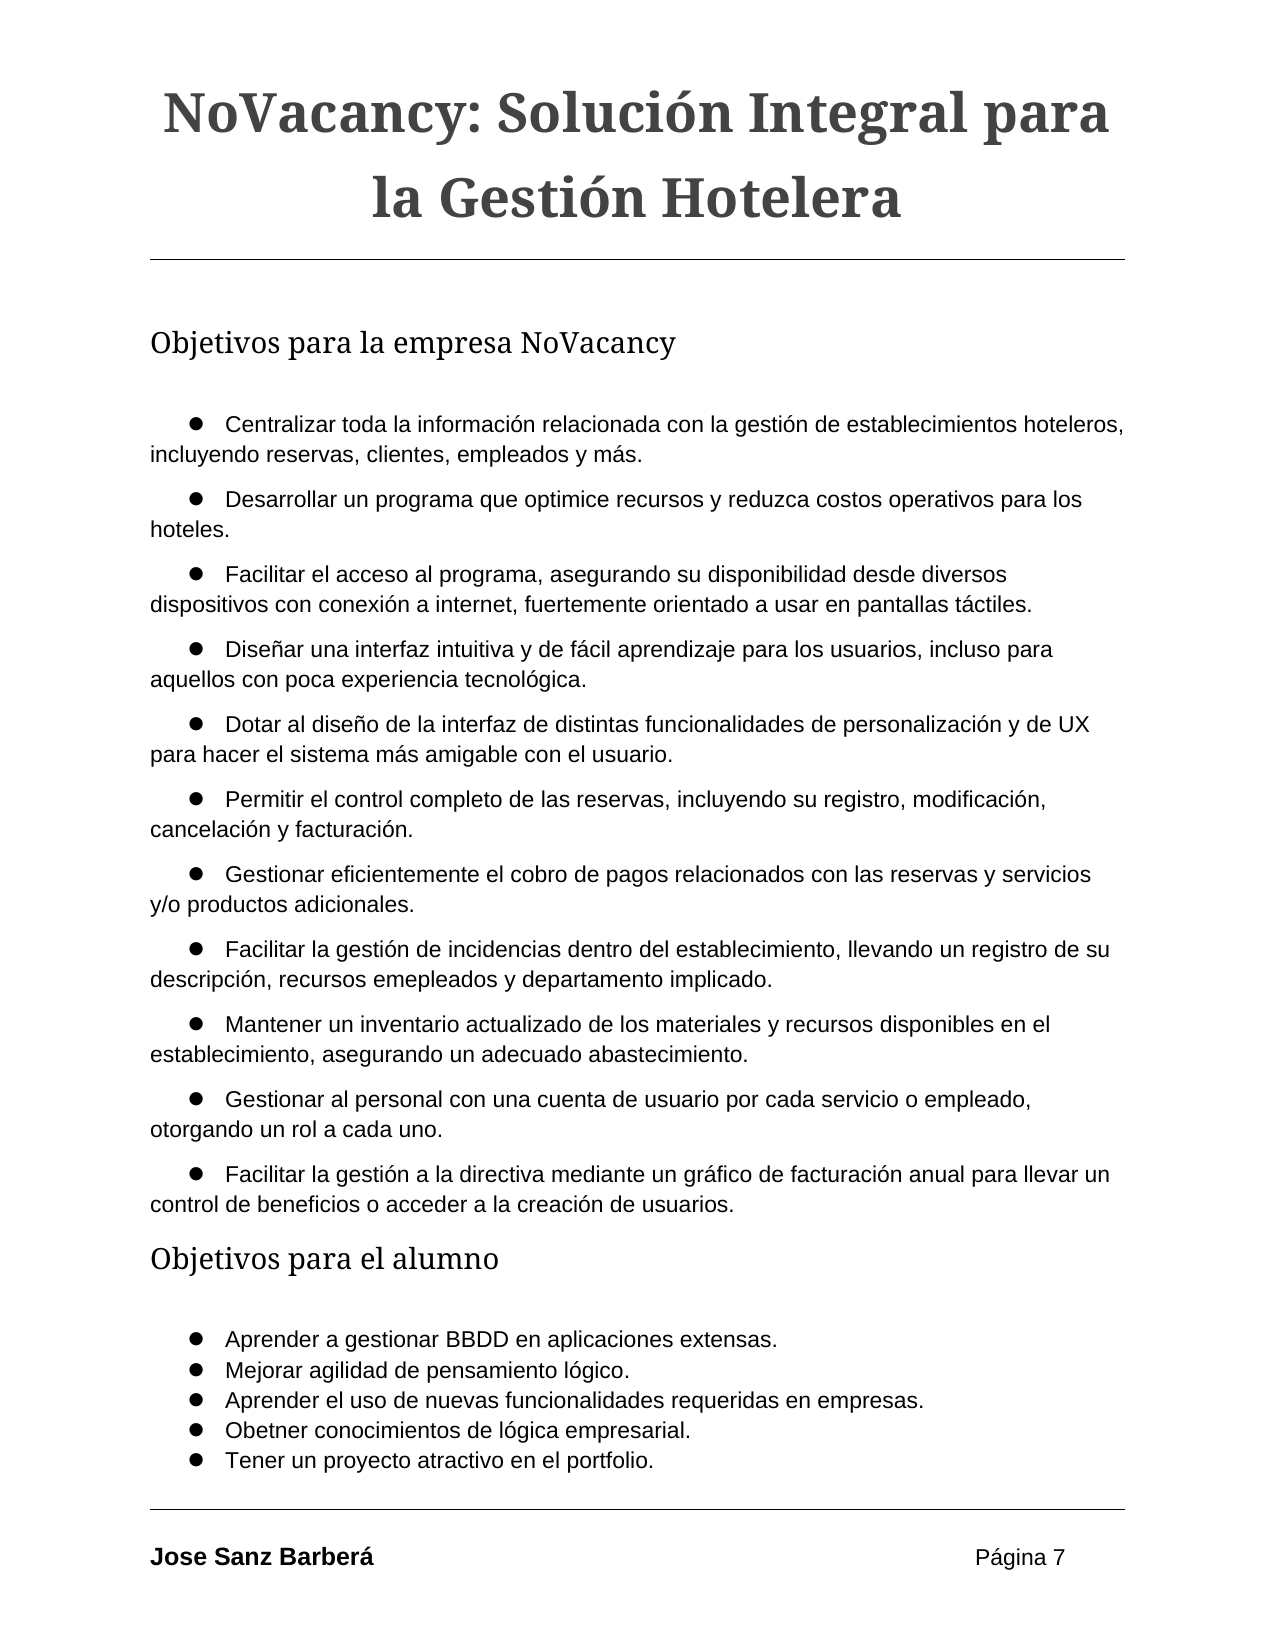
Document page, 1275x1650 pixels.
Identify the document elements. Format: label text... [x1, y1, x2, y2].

list Aprender el uso de nuevas funcionalidades requeridas en empresas. [187, 1387, 1125, 1413]
list Diseñar una interfaz intuitiva y de fácil aprendizaje para los usuarios, incluso para aquellos con poca experiencia tecnológica. [150, 636, 1125, 693]
list Dotar al diseño de la interfaz de distintas funcionalidades de personalización y de UX para hacer el sistema más amigable con el usuario. [150, 711, 1125, 768]
list Obetner conocimientos de lógica empresarial. [187, 1417, 1125, 1443]
subtitle Objetivos para el alumno [150, 1238, 1125, 1278]
list Facilitar el acceso al programa, asegurando su disponibilidad desde diversos dispositivos con conexión a internet, fuertemente orientado a usar en pantallas táctiles. [150, 561, 1125, 618]
list Facilitar la gestión de incidencias dentro del establecimiento, llevando un registro de su descripción, recursos emepleados y departamento implicado. [150, 936, 1125, 993]
list Mantener un inventario actualizado de los materiales y recursos disponibles en el establecimiento, asegurando un adecuado abastecimiento. [150, 1011, 1125, 1068]
list Centralizar toda la información relacionada con la gestión de establecimientos hoteleros, incluyendo reservas, clientes, empleados y más. [150, 411, 1125, 468]
list Permitir el control completo de las reservas, incluyendo su registro, modificación, cancelación y facturación. [150, 786, 1125, 843]
list Desarrollar un programa que optimice recursos y reduzca costos operativos para los hoteles. [150, 486, 1125, 543]
list Gestionar al personal con una cuenta de usuario por cada servicio o empleado, otorgando un rol a cada uno. [150, 1086, 1125, 1143]
list Gestionar eficientemente el cobro de pagos relacionados con las reservas y servicios y/o productos adicionales. [150, 861, 1125, 918]
subtitle Objetivos para la empresa NoVacancy [150, 323, 1125, 362]
list Facilitar la gestión a la directiva mediante un gráfico de facturación anual para llevar un control de beneficios o acceder a la creación de usuarios. [150, 1161, 1125, 1218]
list Tener un proyecto atractivo en el portfolio. [187, 1447, 1125, 1474]
list Aprender a gestionar BBDD en aplicaciones extensas. [187, 1326, 1125, 1353]
list Mejorar agilidad de pensamiento lógico. [187, 1357, 1125, 1383]
